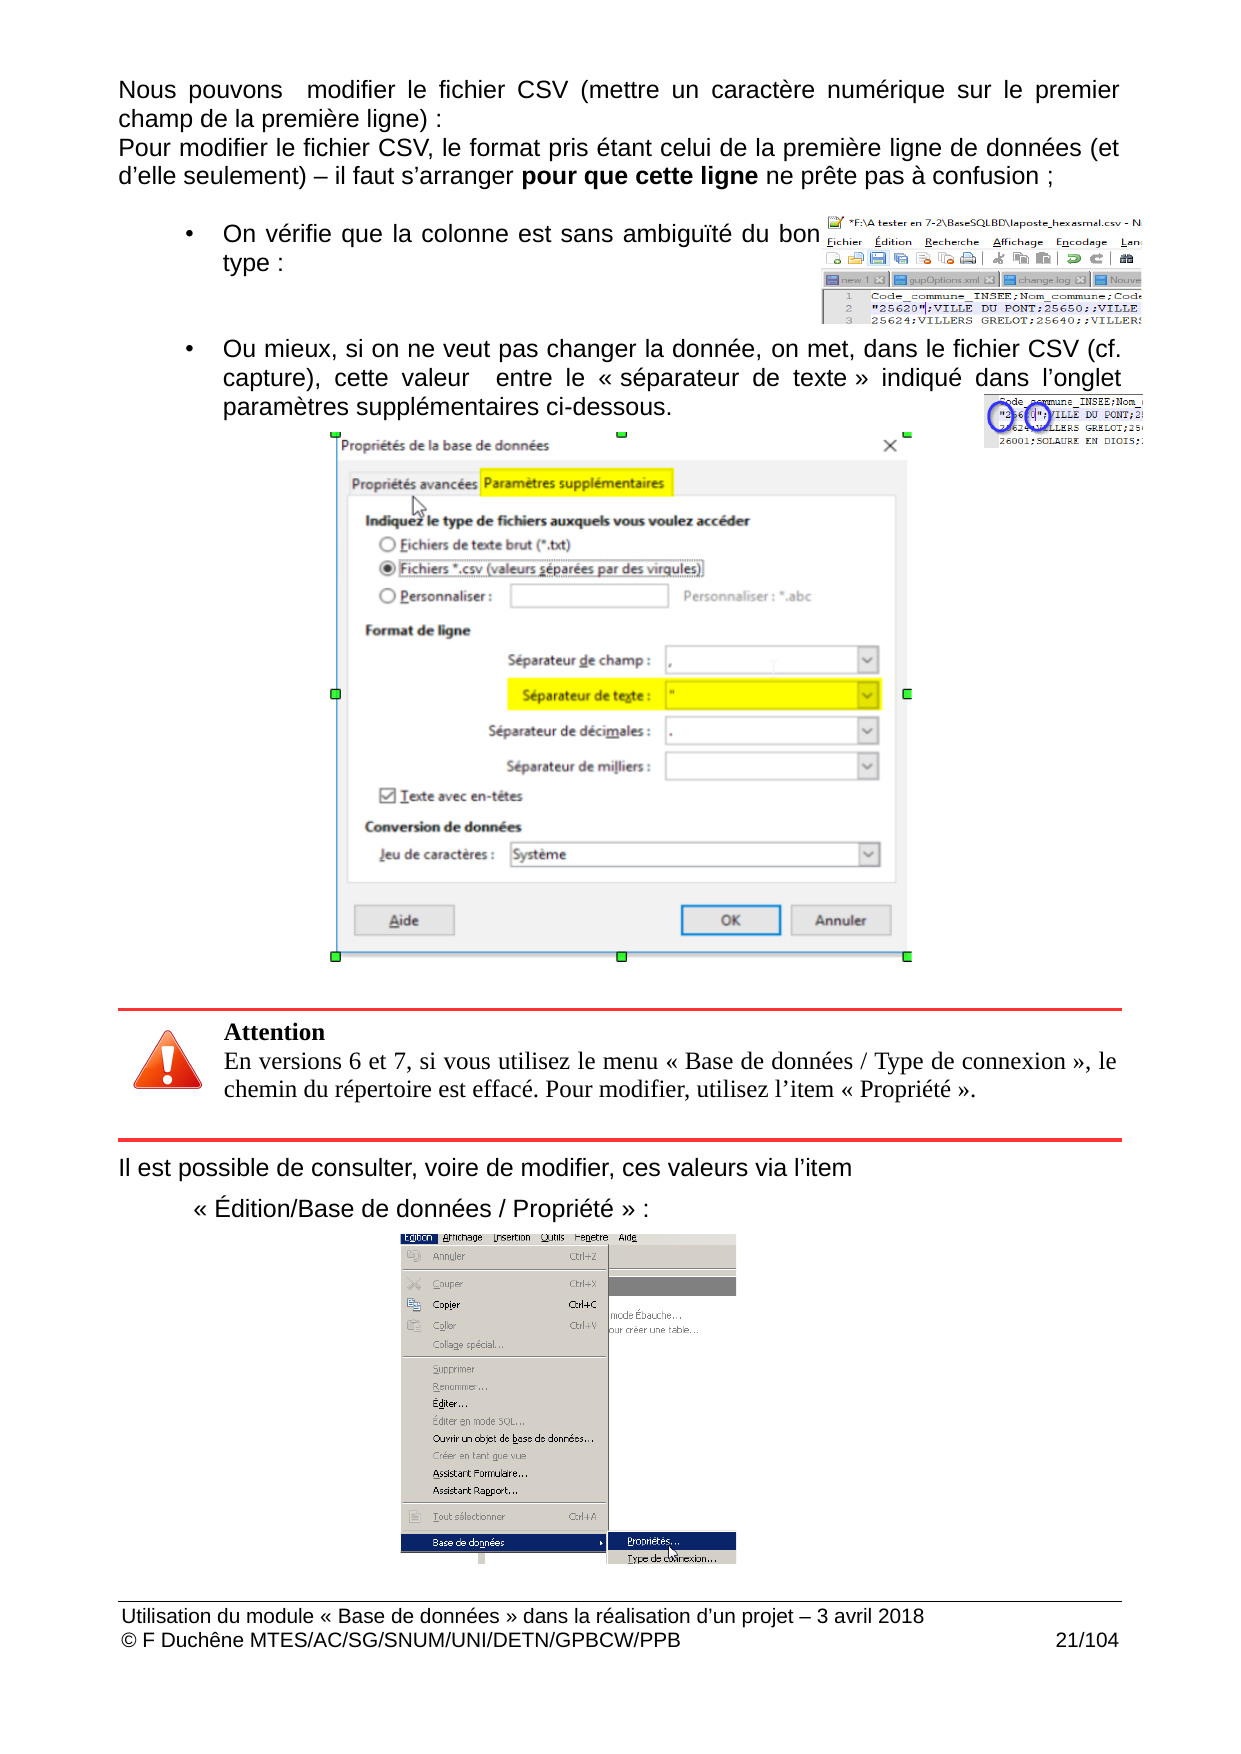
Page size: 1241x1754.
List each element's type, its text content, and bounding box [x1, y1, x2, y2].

picture [821, 213, 1142, 324]
text « Édition/Base de données / Propriété » : [118, 1194, 1122, 1223]
table_header [118, 1011, 218, 1138]
picture [400, 1234, 737, 1564]
picture [328, 432, 912, 962]
table_header Attention En versions 6 et 7, si vous utilisez le menu « Base de données / Type de connexion », le chemin du répertoire est effacé. Pour modifier, utilisez l’item « Propriété ». [218, 1011, 1122, 1138]
picture [984, 394, 1143, 448]
list Ou mieux, si on ne veut pas changer la donnée, on met, dans le fichier CSV (cf. capture), cette valeur entre le « séparateur de texte » indiqué dans l’onglet paramètres supplémentaires ci-dessous. [185, 334, 1122, 420]
list On vérifie que la colonne est sans ambiguïté du bon type : [185, 219, 821, 276]
picture [123, 1017, 213, 1106]
text Pour modifier le fichier CSV, le format pris étant celui de la première ligne de données (et d’elle seulement) – il faut s’arranger pour que cette ligne ne prête pas à confusion ; [118, 132, 1122, 190]
text Nous pouvons modifier le fichier CSV (mettre un caractère numérique sur le premier champ de la première ligne) : [118, 75, 1122, 132]
text Il est possible de consulter, voire de modifier, ces valeurs via l’item [118, 1153, 1122, 1182]
